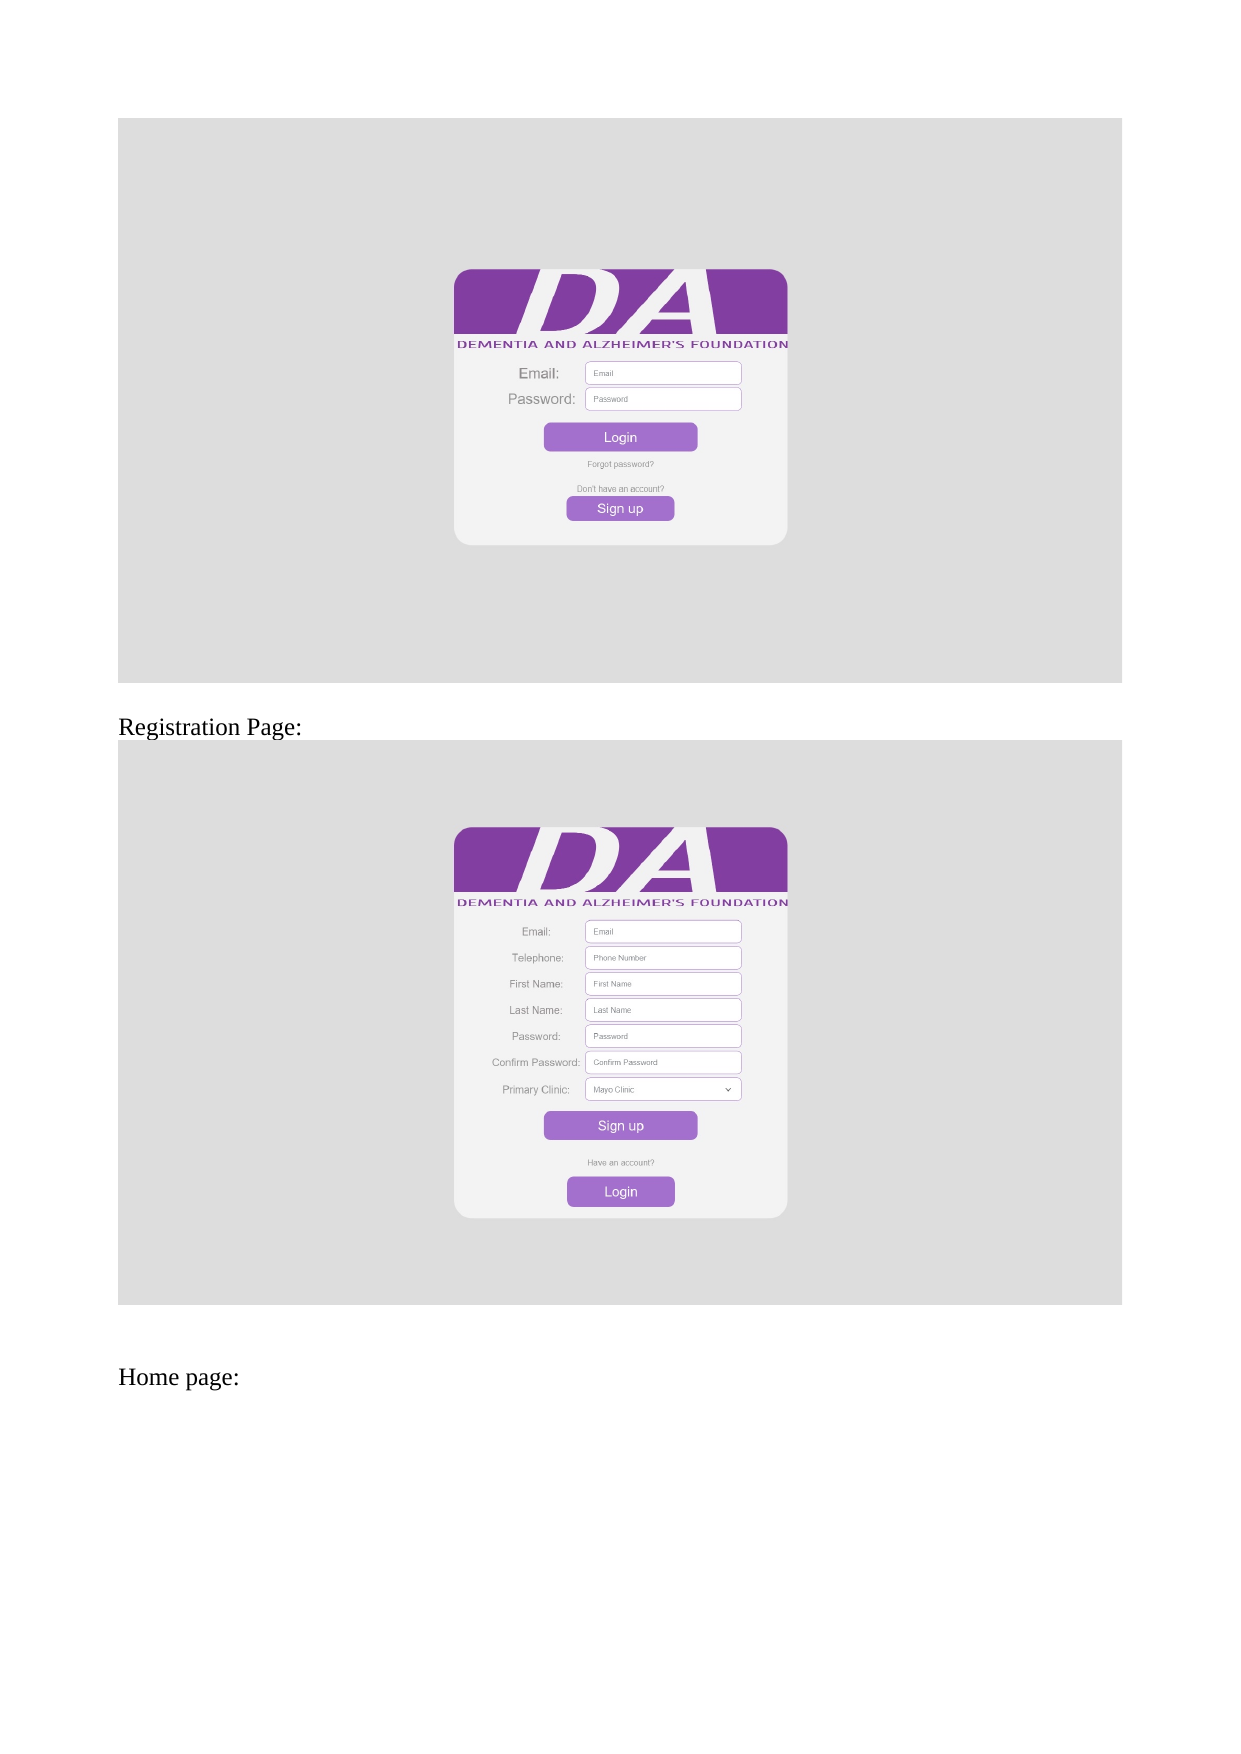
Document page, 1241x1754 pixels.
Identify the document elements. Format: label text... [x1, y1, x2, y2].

picture [118, 740, 1123, 1305]
picture [118, 118, 1123, 683]
text Registration Page: [118, 712, 1122, 740]
text Home page: [118, 1362, 1122, 1391]
